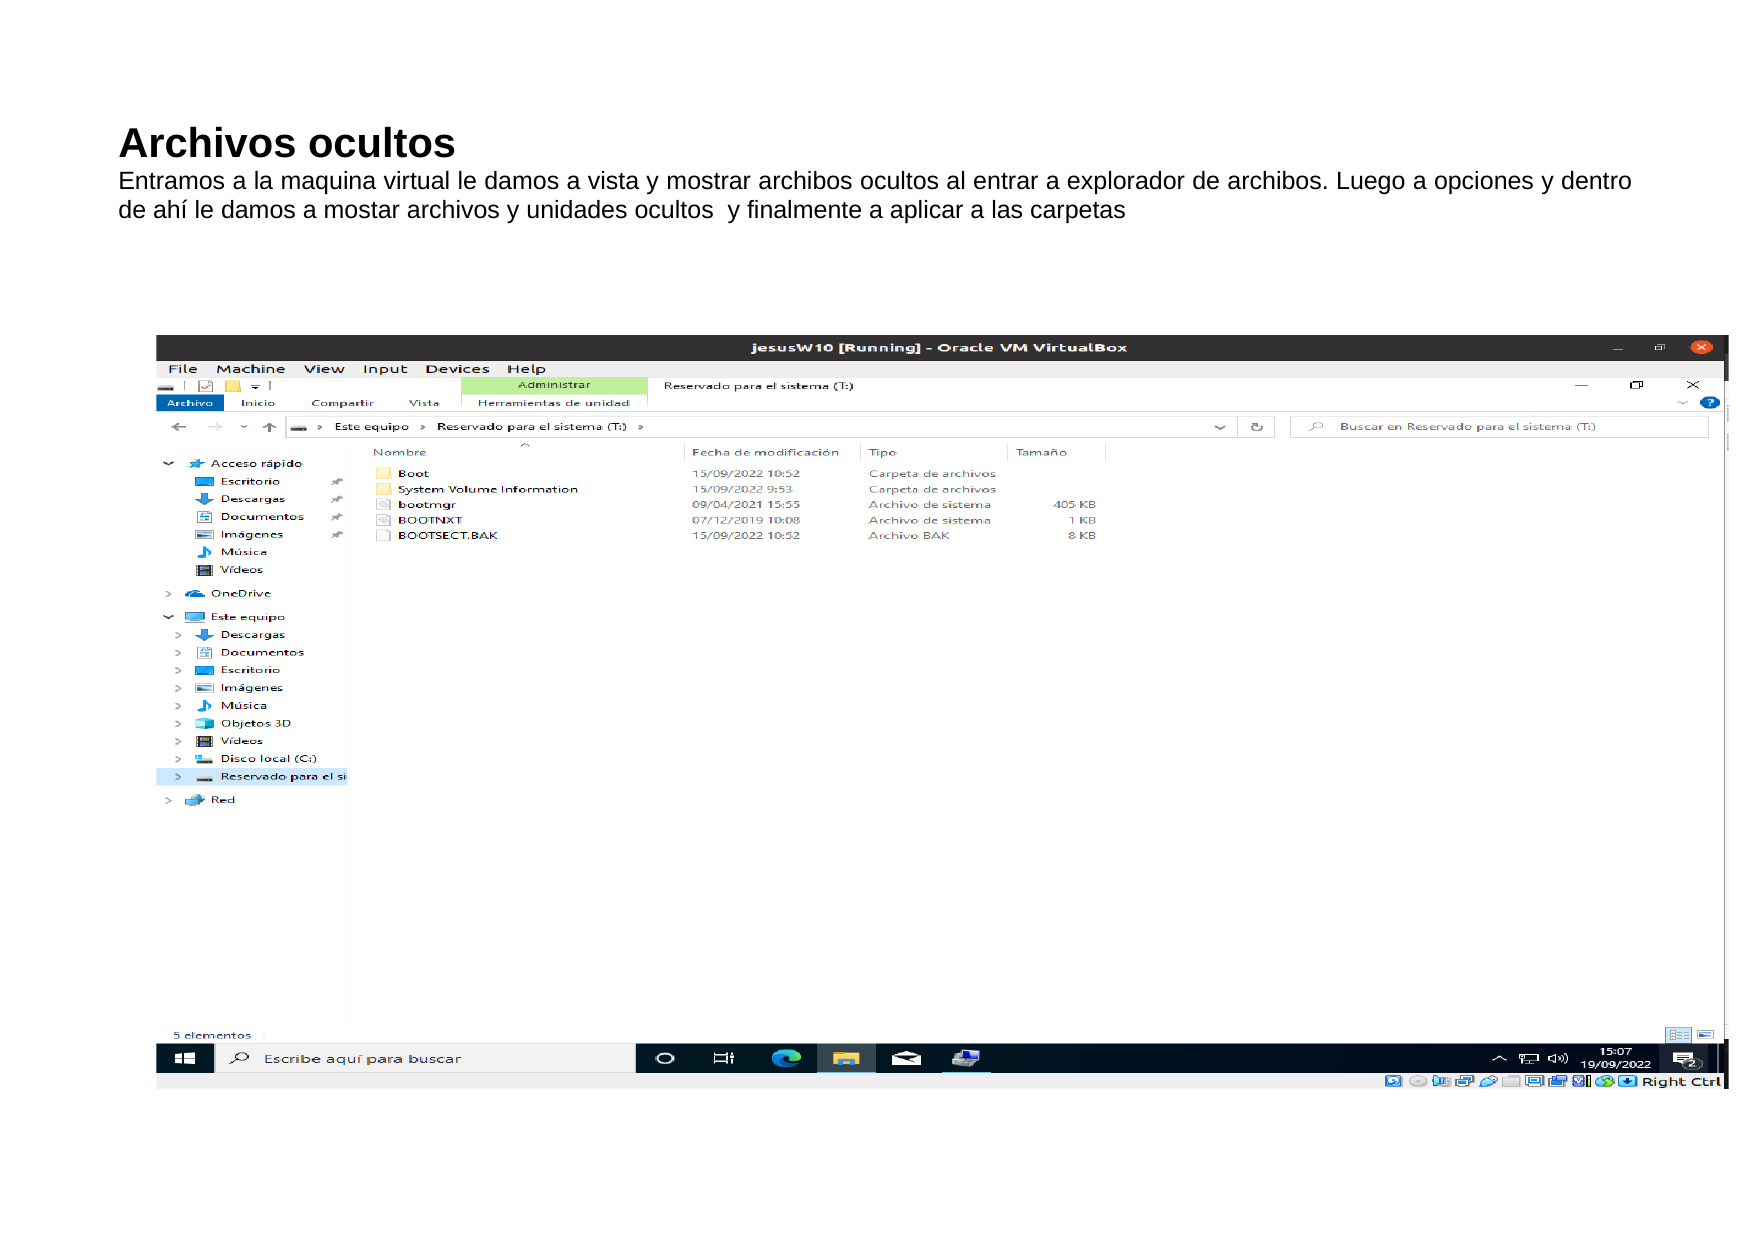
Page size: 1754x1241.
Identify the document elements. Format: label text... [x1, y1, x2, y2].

text Entramos a la maquina virtual le damos a vista y mostrar archibos ocultos al entrar a explorador de archibos. Luego a opciones y dentro de ahí le damos a mostar archivos y unidades ocultos y finalmente a aplicar a las carpetas [118, 166, 1636, 223]
text Archivos ocultos [118, 118, 1636, 166]
picture [156, 335, 1729, 1089]
